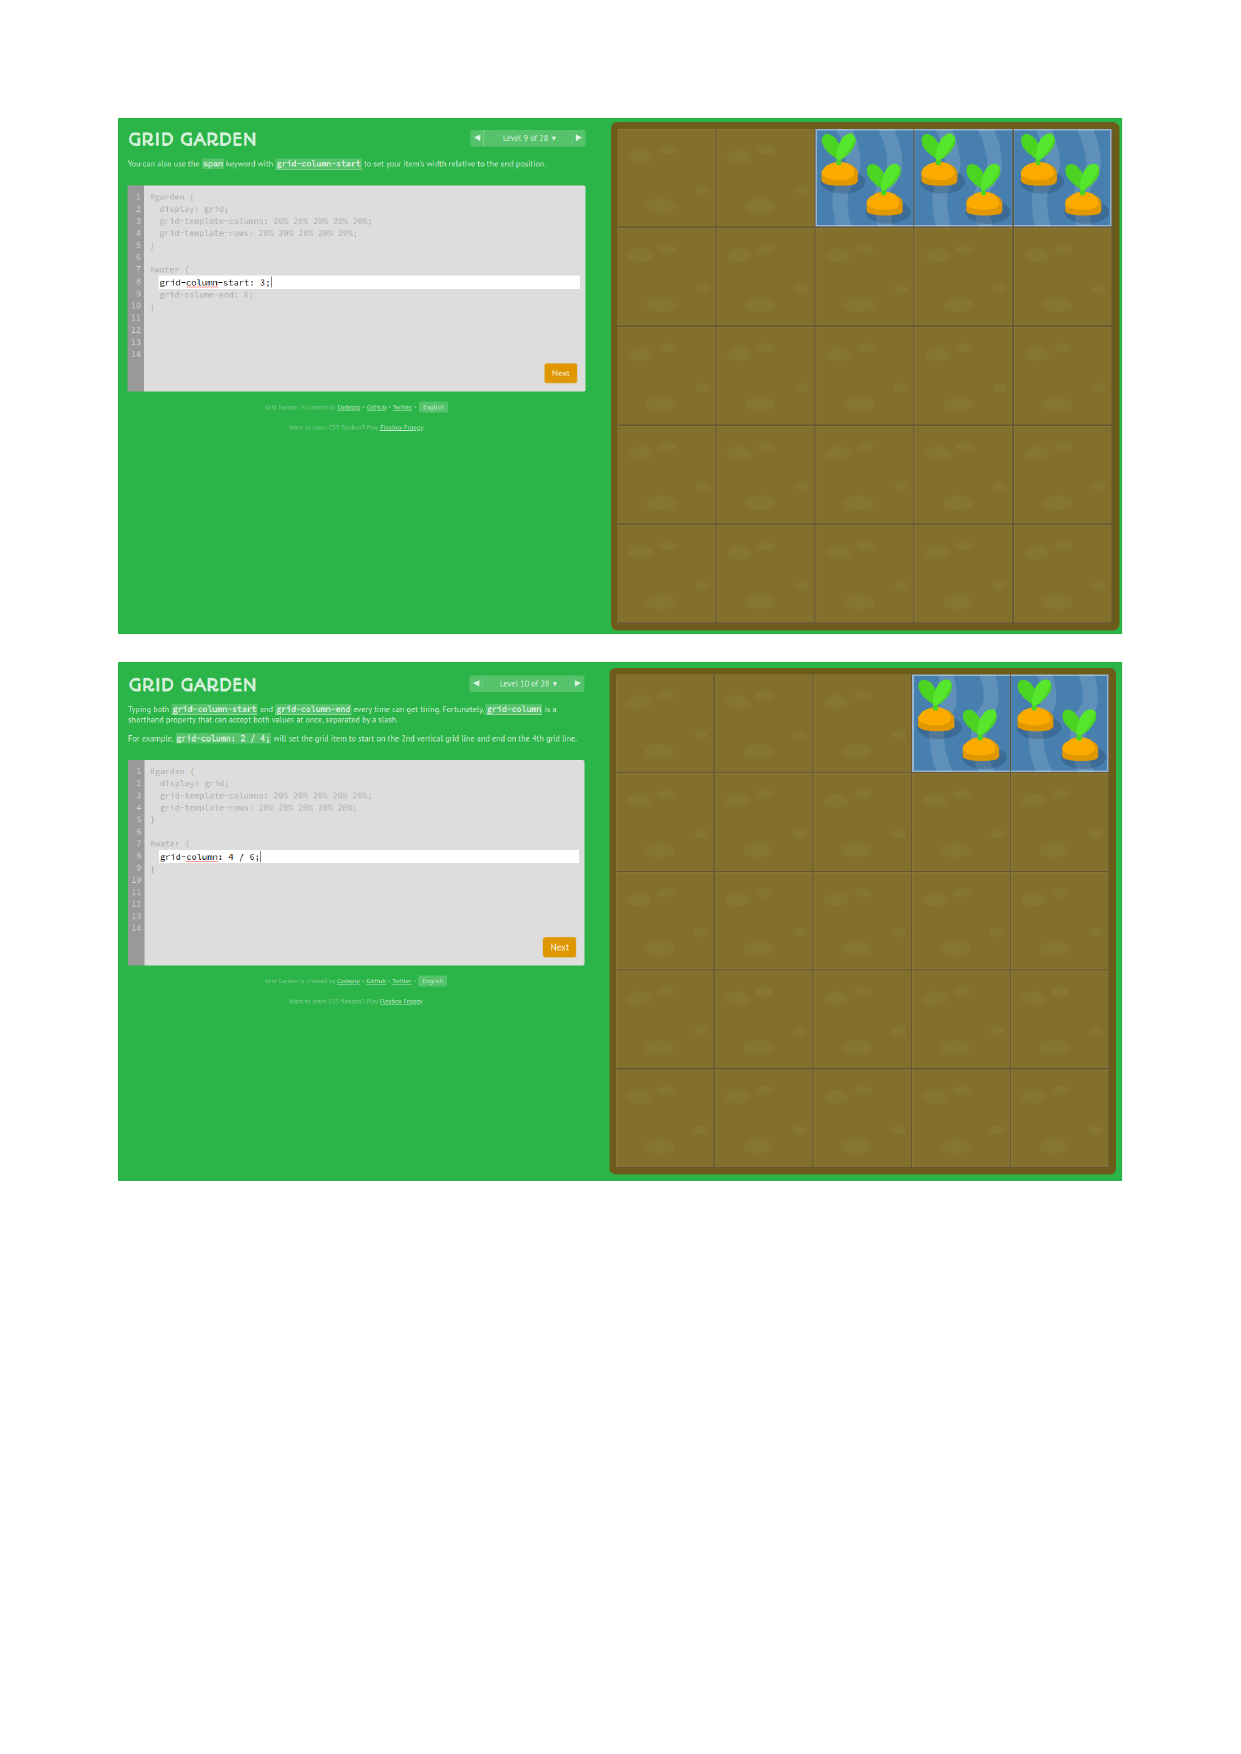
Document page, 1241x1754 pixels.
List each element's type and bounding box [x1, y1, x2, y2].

picture [118, 118, 1123, 634]
picture [118, 662, 1123, 1181]
